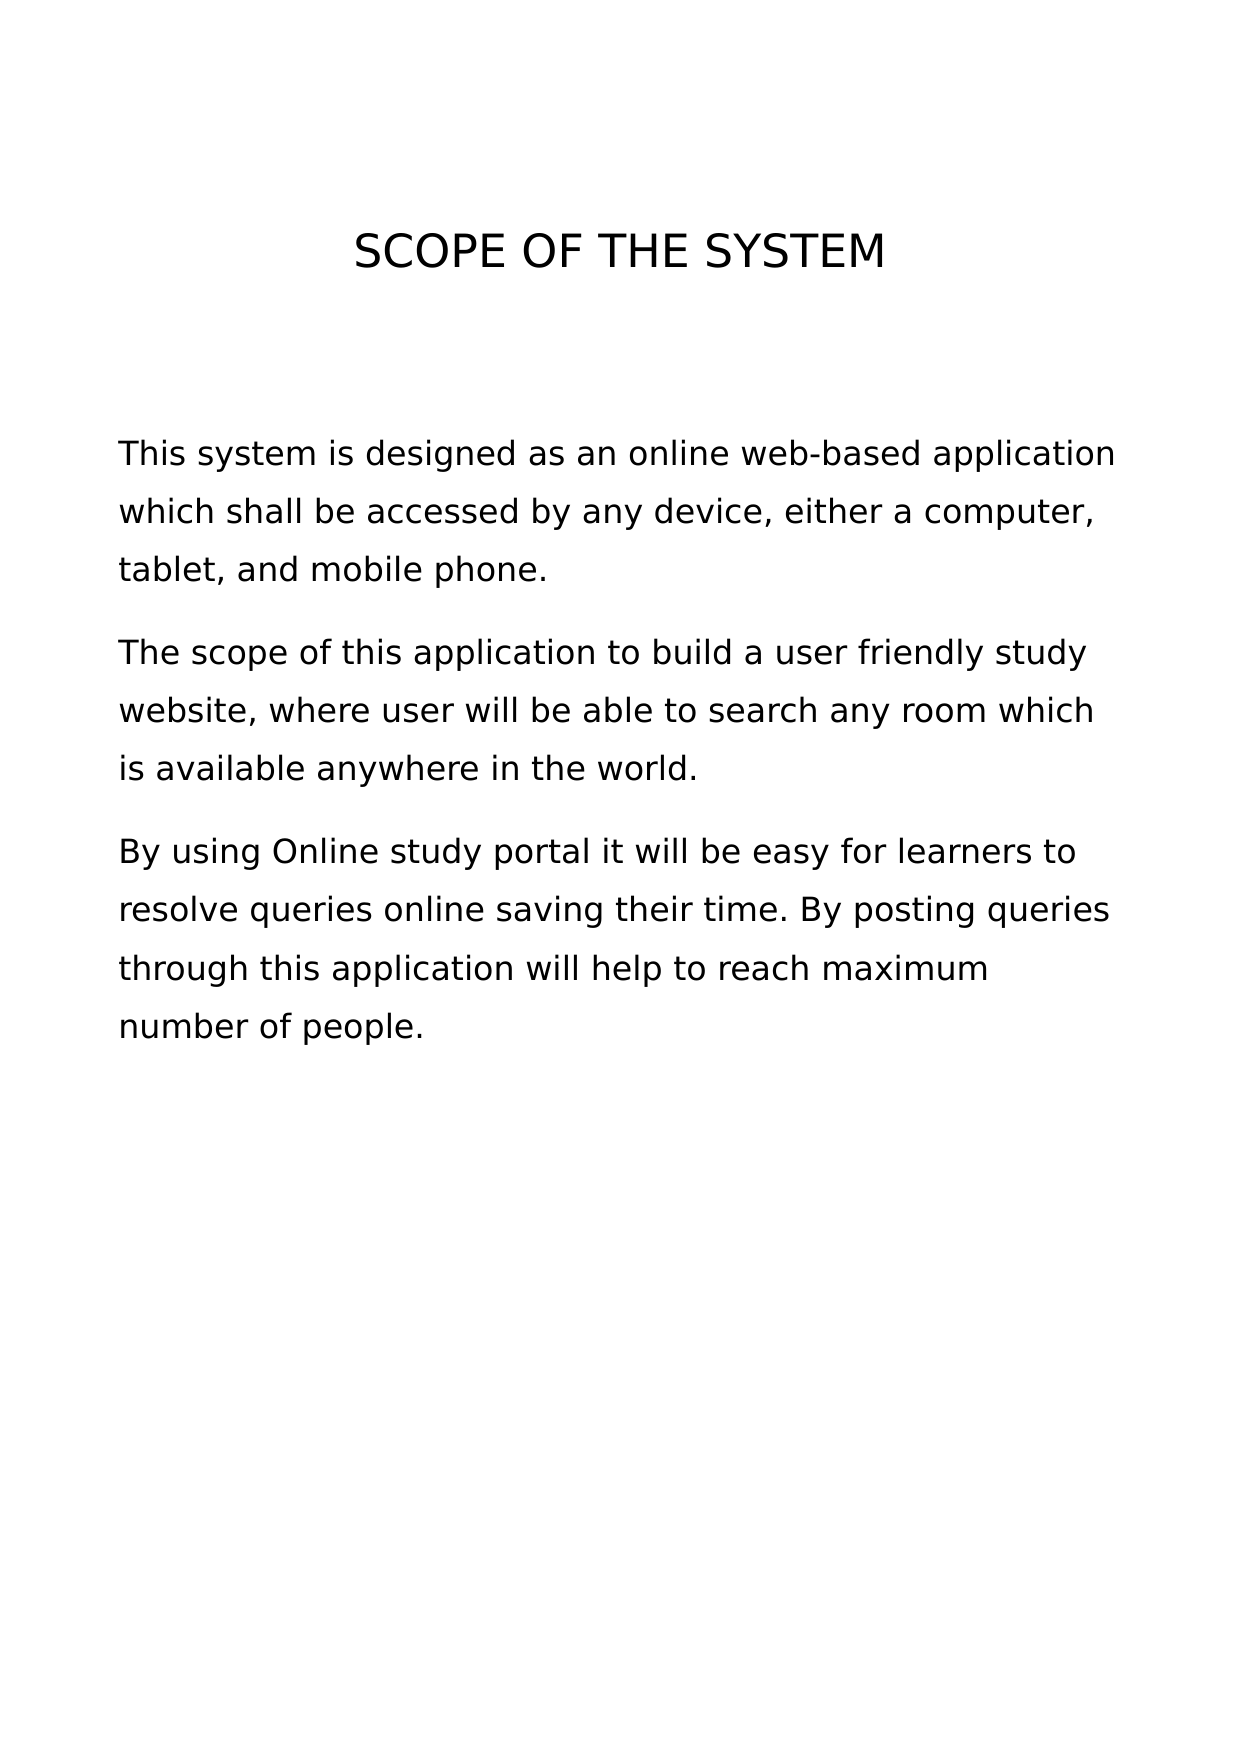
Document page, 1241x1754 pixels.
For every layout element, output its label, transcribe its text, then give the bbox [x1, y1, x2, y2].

text SCOPE OF THE SYSTEM [118, 225, 1122, 279]
text By using Online study portal it will be easy for learners to resolve queries online saving their time. By posting queries through this application will help to reach maximum number of people. [118, 833, 1122, 1046]
text This system is designed as an online web-based application which shall be accessed by any device, either a computer, tablet, and mobile phone. [118, 434, 1122, 589]
text The scope of this application to build a user friendly study website, where user will be able to search any room which is available anywhere in the world. [118, 633, 1122, 789]
